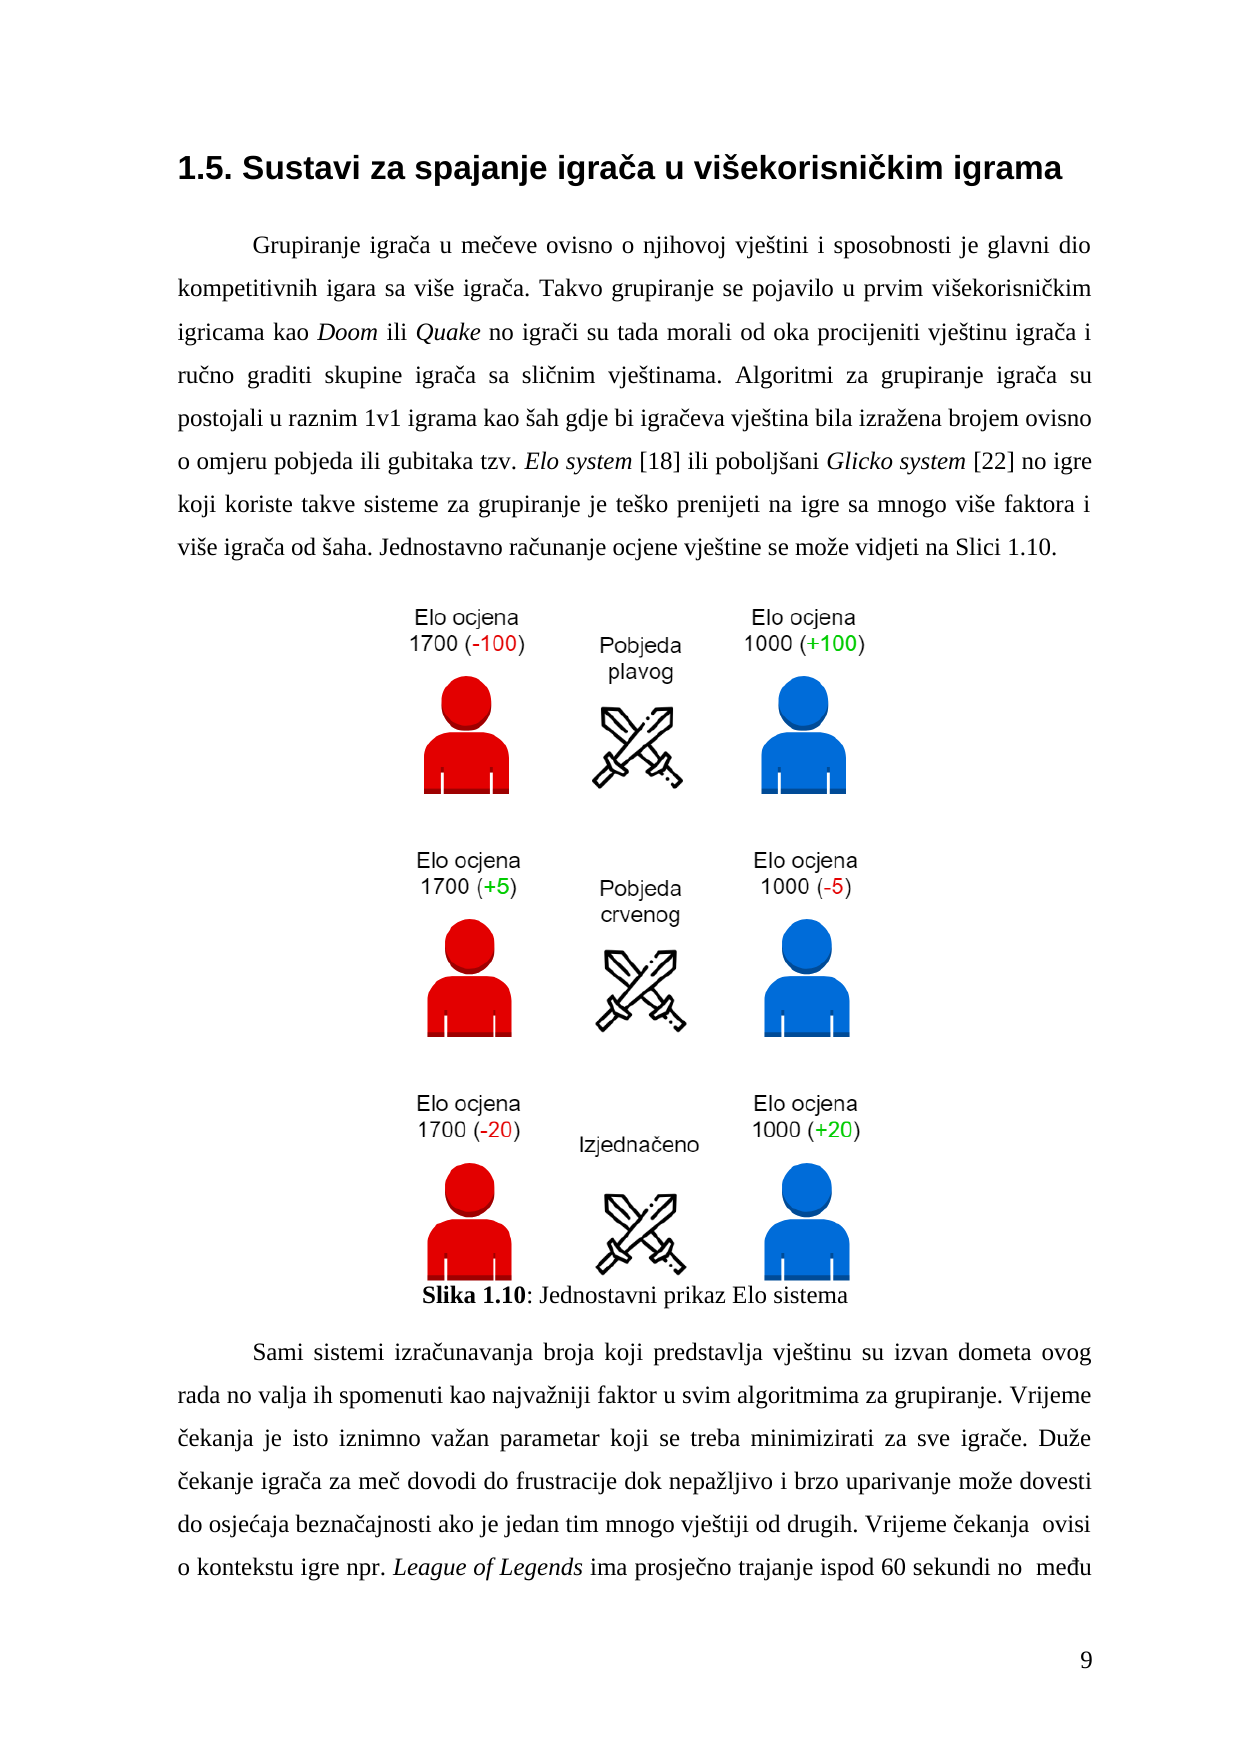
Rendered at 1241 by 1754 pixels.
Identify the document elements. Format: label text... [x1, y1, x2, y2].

text Grupiranje igrača u mečeve ovisno o njihovoj vještini i sposobnosti je glavni dio kompetitivnih igara sa više igrača. Takvo grupiranje se pojavilo u prvim višekorisničkim igricama kao Doom ili Quake no igrači su tada morali od oka procijeniti vještinu igrača i ručno graditi skupine igrača sa sličnim vještinama. Algoritmi za grupiranje igrača su postojali u raznim 1v1 igrama kao šah gdje bi igračeva vještina bila izražena brojem ovisno o omjeru pobjeda ili gubitaka tzv. Elo system [18] ili poboljšani Glicko system [22] no igre koji koriste takve sisteme za grupiranje je teško prenijeti na igre sa mnogo više faktora i više igrača od šaha. Jednostavno računanje ocjene vještine se može vidjeti na Slici 1.10. [177, 230, 1092, 561]
text Sami sistemi izračunavanja broja koji predstavlja vještinu su izvan dometa ovog rada no valja ih spomenuti kao najvažniji faktor u svim algoritmima za grupiranje. Vrijeme čekanja je isto iznimno važan parametar koji se treba minimizirati za sve igrače. Duže čekanje igrača za meč dovodi do frustracije dok nepažljivo i brzo uparivanje može dovesti do osjećaja beznačajnosti ako je jedan tim mnogo vještiji od drugih. Vrijeme čekanja ovisi o kontekstu igre npr. League of Legends ima prosječno trajanje ispod 60 sekundi no među [177, 1337, 1092, 1581]
subtitle 1.5. Sustavi za spajanje igrača u višekorisničkim igrama [177, 148, 1092, 186]
picture [361, 600, 909, 1281]
text Slika 1.10: Jednostavni prikaz Elo sistema [361, 1281, 909, 1309]
